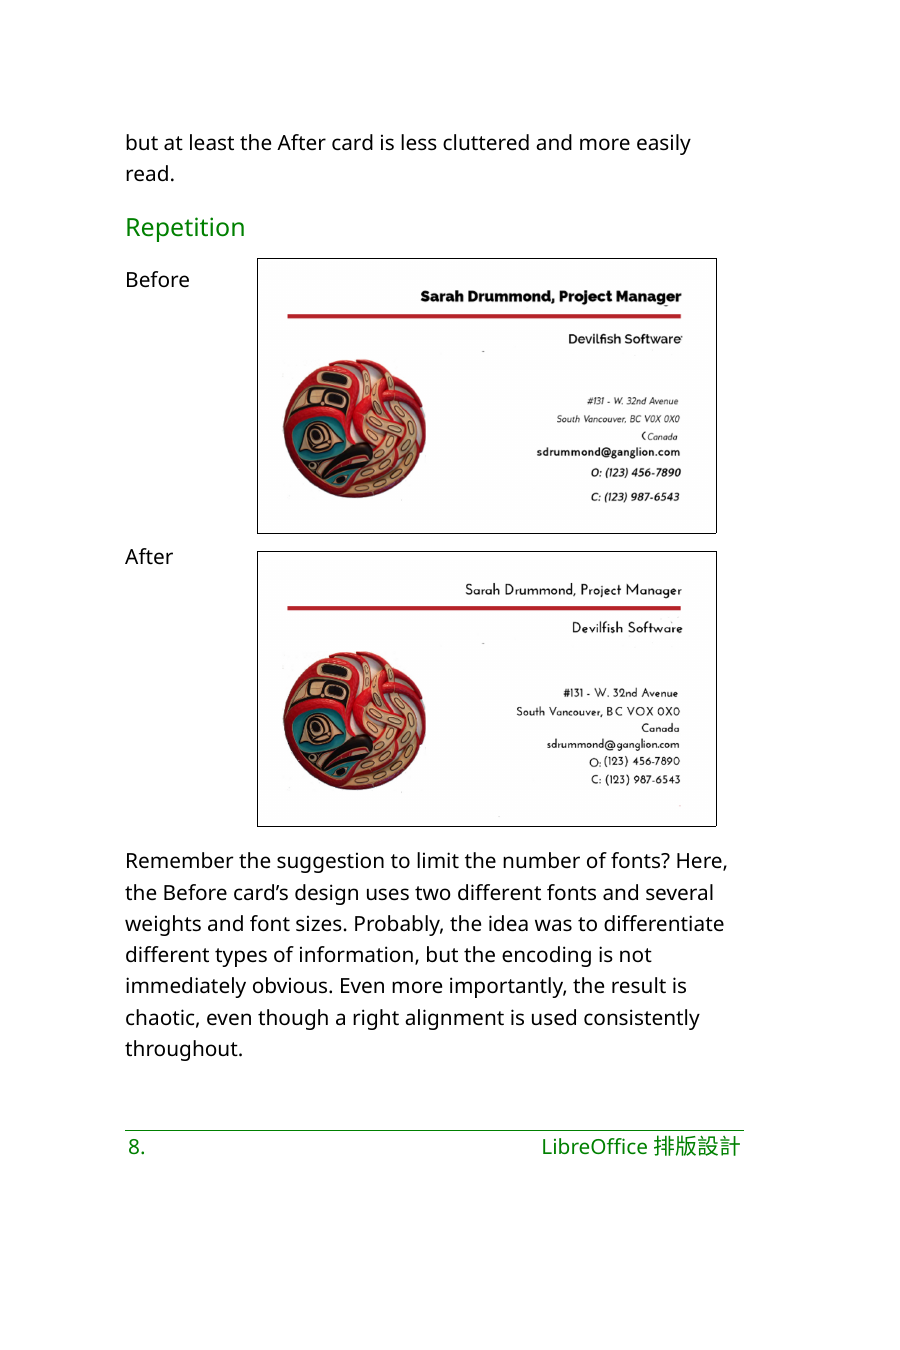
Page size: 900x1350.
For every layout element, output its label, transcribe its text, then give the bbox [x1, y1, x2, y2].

table_cell After [125, 535, 257, 828]
table_header [257, 258, 744, 535]
text Remember the suggestion to limit the number of fonts? Here, the Before card’s design uses two different fonts and several weights and font sizes. Probably, the idea was to differentiate different types of information, but the encoding is not immediately obvious. Even more importantly, the result is chaotic, even though a right alignment is used consistently throughout. [125, 844, 744, 1062]
text but at least the After card is less cluttered and more easily read. [125, 125, 744, 187]
table_cell [257, 535, 744, 828]
table_header Before [125, 258, 257, 535]
subtitle Repetition [125, 211, 744, 243]
picture [260, 554, 713, 823]
picture [260, 261, 713, 531]
